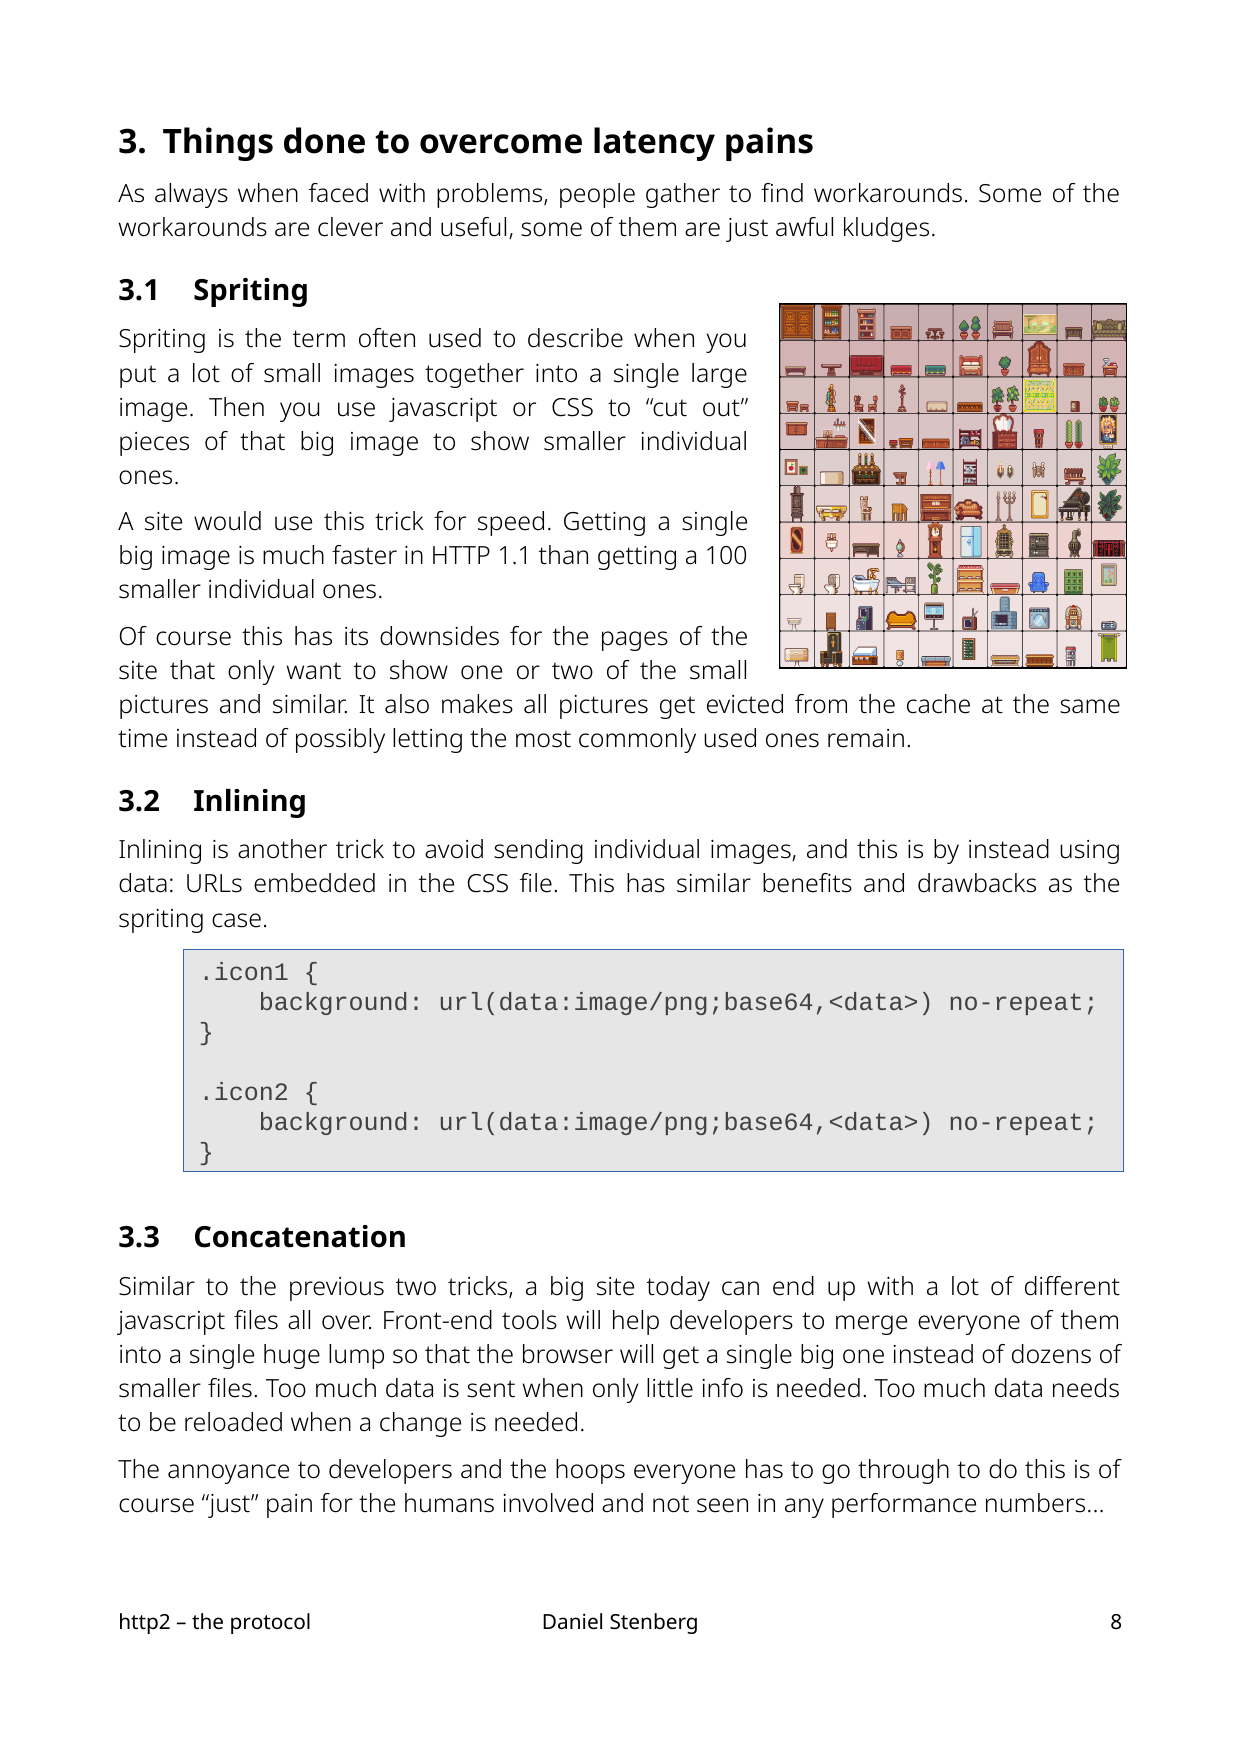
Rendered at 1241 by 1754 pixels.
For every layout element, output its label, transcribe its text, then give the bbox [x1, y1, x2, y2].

text Similar to the previous two tricks, a big site today can end up with a lot of different javascript files all over. Front-end tools will help developers to merge everyone of them into a single huge lump so that the browser will get a single big one instead of dozens of smaller files. Too much data is sent when only little info is needed. Too much data needs to be reloaded when a change is needed. [118, 1268, 1122, 1439]
subtitle Spriting [118, 269, 1122, 309]
text A site would use this trick for speed. Getting a single big image is much faster in HTTP 1.1 than getting a 100 smaller individual ones. [118, 504, 779, 606]
subtitle Concatenation [118, 959, 1122, 1256]
text Inlining is another trick to avoid sending individual images, and this is by instead using data: URLs embedded in the CSS file. This has similar benefits and drawbacks as the spriting case. [118, 832, 1122, 934]
subtitle Things done to overcome latency pains [118, 118, 1122, 164]
text Spriting is the term often used to describe when you put a lot of small images together into a single large image. Then you use javascript or CSS to “cut out” pieces of that big image to show smaller individual ones. [118, 321, 779, 491]
picture [779, 303, 1127, 669]
text The annoyance to developers and the hoops everyone has to go through to do this is of course “just” pain for the humans involved and not seen in any performance numbers... [118, 1451, 1122, 1519]
text Of course this has its downsides for the pages of the site that only want to show one or two of the small pictures and similar. It also makes all pictures get evicted from the cache at the same time instead of possibly letting the most commonly used ones remain. [118, 619, 1122, 755]
subtitle Inlining [118, 780, 1122, 819]
text As always when faced with problems, people gather to find workarounds. Some of the workarounds are clever and useful, some of them are just awful kludges. [118, 176, 1122, 244]
